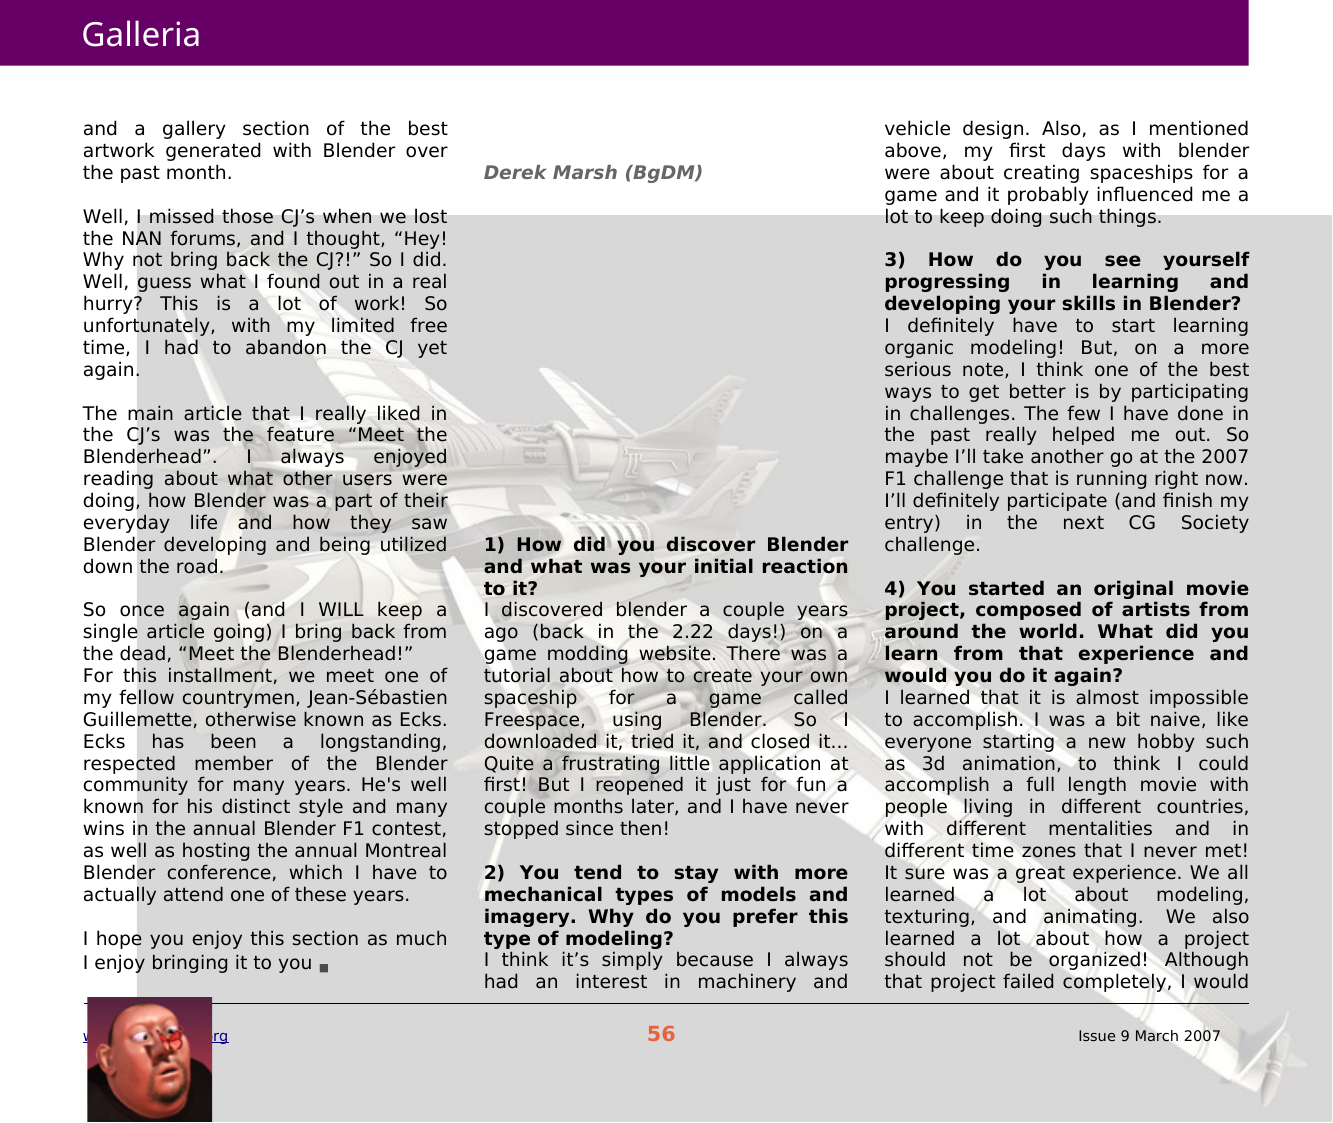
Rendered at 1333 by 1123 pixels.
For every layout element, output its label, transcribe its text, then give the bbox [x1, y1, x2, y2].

picture [924, 215, 930, 222]
text So once again (and I WILL keep a single article going) I bring back from the dead, “Meet the Blenderhead!” [83, 599, 136, 665]
picture [87, 215, 1333, 1122]
text The main article that I really liked in the CJ’s was the feature “Meet the Blenderhead”. I always enjoyed reading about what other users were doing, how Blender was a part of their everyday life and how they saw Blender developing and being utilized down the road. [83, 402, 136, 577]
picture [975, 215, 981, 222]
text Well, I missed those CJ’s when we lost the NAN forums, and I thought, “Hey! Why not bring back the CJ?!” So I did. Well, guess what I found out in a real hurry? This is a lot of work! So unfortunately, with my limited free time, I had to abandon the CJ yet again. [83, 206, 448, 381]
text I think it’s simply because I always had an interest in machinery and vehicle design. Also, as I mentioned above, my first days with blender were about creating spaceships for a game and it probably influenced me a lot to keep doing such things. [884, 118, 1249, 215]
text and a gallery section of the best artwork generated with Blender over the past month. [83, 118, 448, 184]
picture [421, 215, 427, 222]
picture [244, 215, 250, 222]
text I hope you enjoy this section as much I enjoy bringing it to you ■ [83, 927, 136, 975]
text Derek Marsh (BgDM) [483, 162, 849, 184]
text For this installment, we meet one of my fellow countrymen, Jean-Sébastien Guillemette, otherwise known as Ecks. Ecks has been a longstanding, respected member of the Blender community for many years. He's well known for his distinct style and many wins in the annual Blender F1 contest, as well as hosting the annual Montreal Blender conference, which I have to actually attend one of these years. [83, 665, 136, 906]
picture [892, 215, 898, 222]
picture [1005, 215, 1011, 222]
